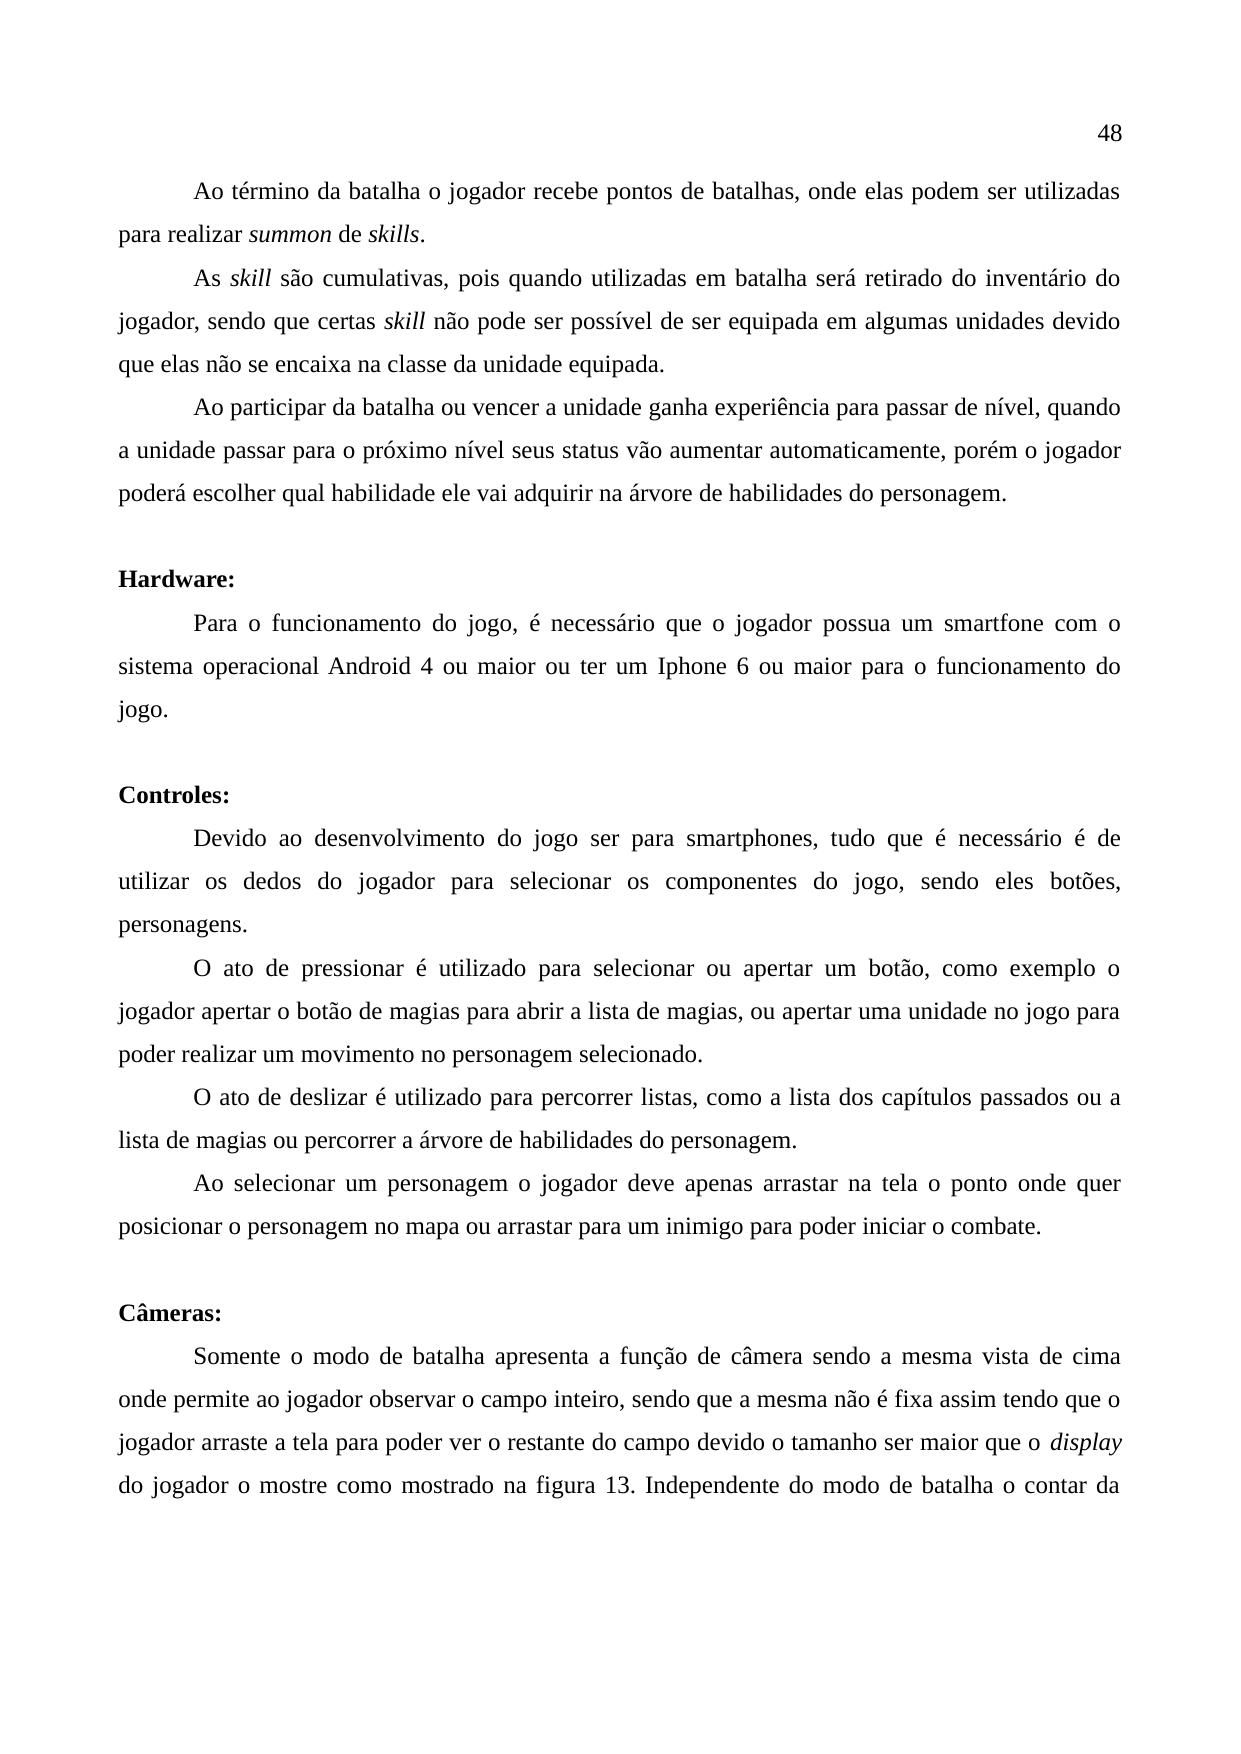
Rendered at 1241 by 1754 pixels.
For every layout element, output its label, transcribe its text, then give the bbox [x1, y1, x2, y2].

text O ato de deslizar é utilizado para percorrer listas, como a lista dos capítulos passados ou a lista de magias ou percorrer a árvore de habilidades do personagem. [118, 1082, 1122, 1154]
text Câmeras: [118, 1298, 1122, 1326]
text O ato de pressionar é utilizado para selecionar ou apertar um botão, como exemplo o jogador apertar o botão de magias para abrir a lista de magias, ou apertar uma unidade no jogo para poder realizar um movimento no personagem selecionado. [118, 953, 1122, 1068]
text Ao selecionar um personagem o jogador deve apenas arrastar na tela o ponto onde quer posicionar o personagem no mapa ou arrastar para um inimigo para poder iniciar o combate. [118, 1168, 1122, 1240]
text Para o funcionamento do jogo, é necessário que o jogador possua um smartfone com o sistema operacional Android 4 ou maior ou ter um Iphone 6 ou maior para o funcionamento do jogo. [118, 608, 1122, 723]
text Controles: [118, 780, 1122, 809]
text Hardware: [118, 564, 1122, 593]
text Devido ao desenvolvimento do jogo ser para smartphones, tudo que é necessário é de utilizar os dedos do jogador para selecionar os componentes do jogo, sendo eles botões, personagens. [118, 823, 1122, 938]
text Somente o modo de batalha apresenta a função de câmera sendo a mesma vista de cima onde permite ao jogador observar o campo inteiro, sendo que a mesma não é fixa assim tendo que o jogador arraste a tela para poder ver o restante do campo devido o tamanho ser maior que o display do jogador o mostre como mostrado na figura 13. Independente do modo de batalha o contar da [118, 1341, 1122, 1499]
text Ao participar da batalha ou vencer a unidade ganha experiência para passar de nível, quando a unidade passar para o próximo nível seus status vão aumentar automaticamente, porém o jogador poderá escolher qual habilidade ele vai adquirir na árvore de habilidades do personagem. [118, 392, 1122, 507]
text As skill são cumulativas, pois quando utilizadas em batalha será retirado do inventário do jogador, sendo que certas skill não pode ser possível de ser equipada em algumas unidades devido que elas não se encaixa na classe da unidade equipada. [118, 263, 1122, 378]
text Ao término da batalha o jogador recebe pontos de batalhas, onde elas podem ser utilizadas para realizar summon de skills. [118, 176, 1122, 248]
